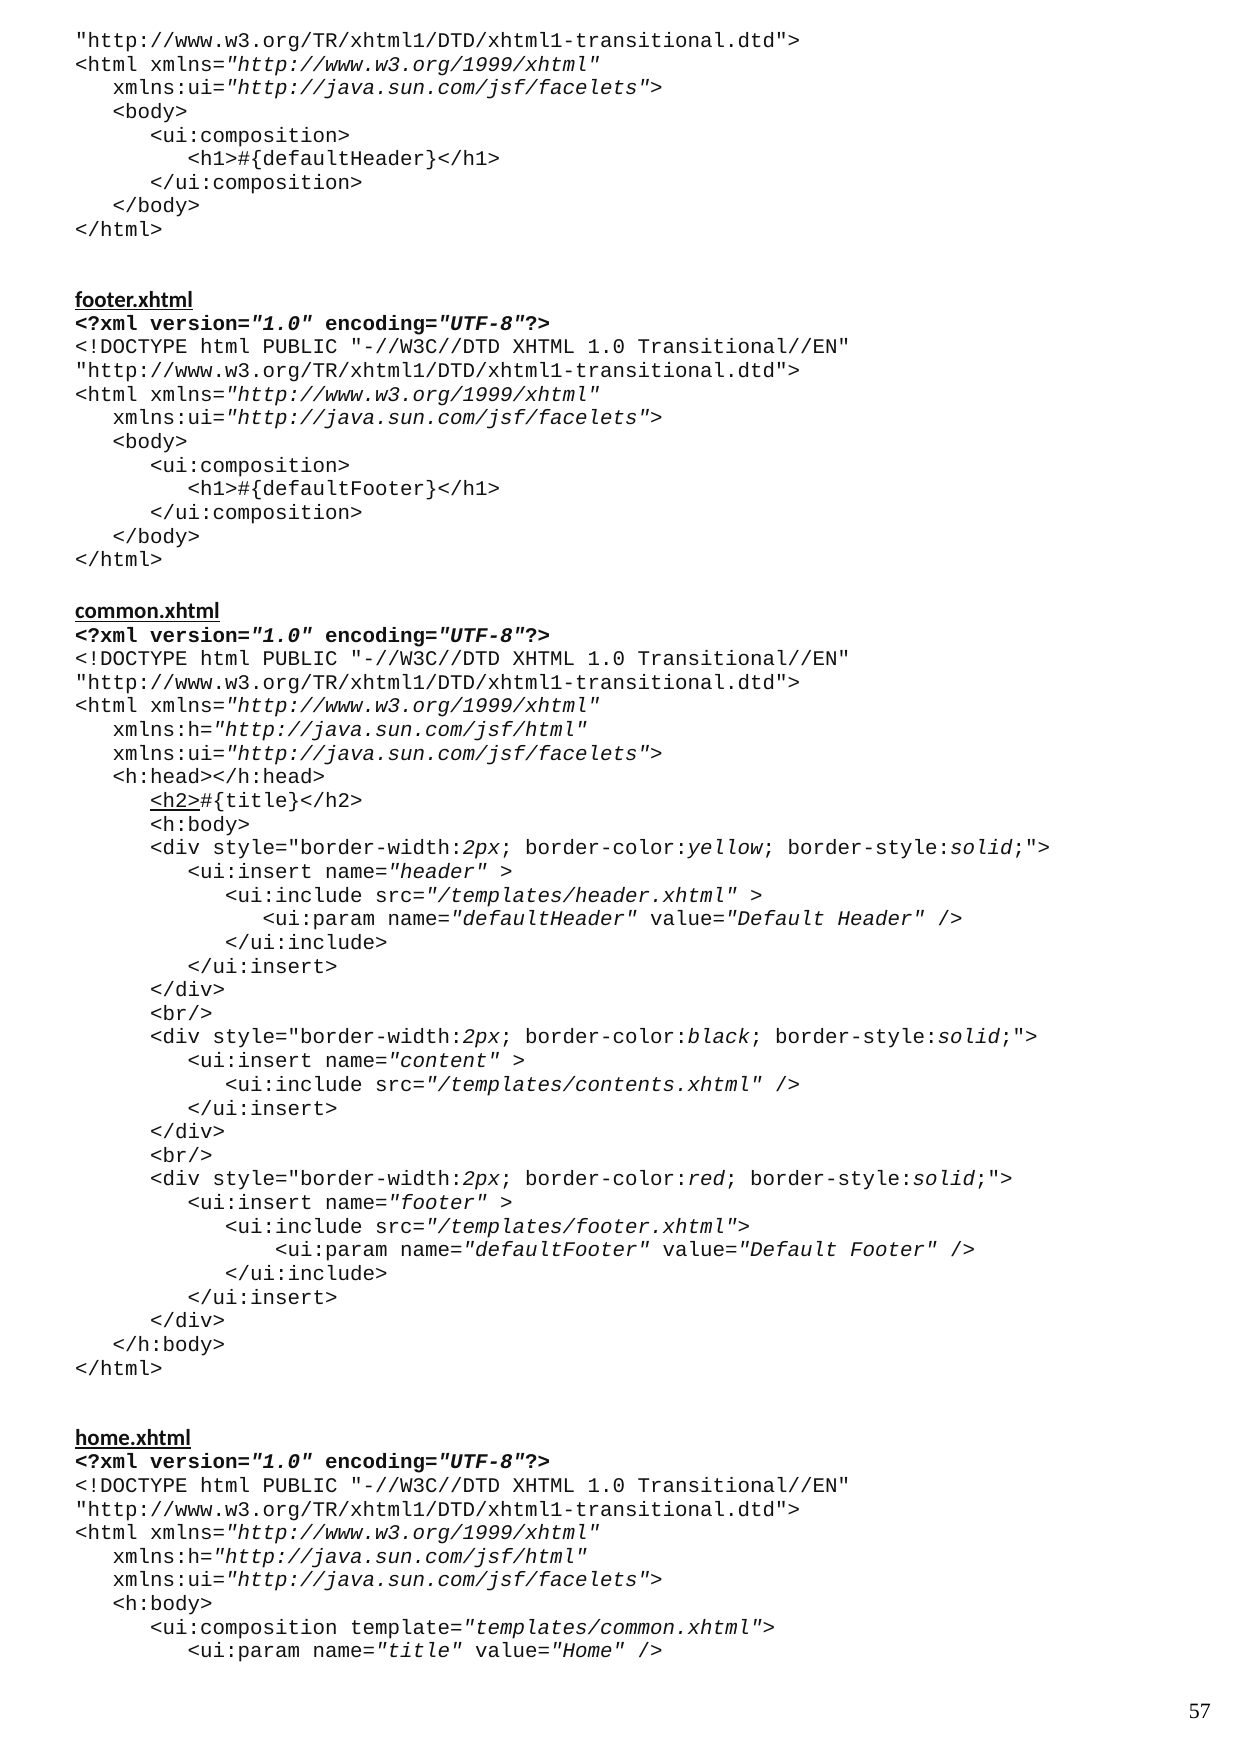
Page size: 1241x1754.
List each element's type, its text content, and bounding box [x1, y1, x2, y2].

text <!DOCTYPE html PUBLIC "-//W3C//DTD XHTML 1.0 Transitional//EN" [75, 336, 1211, 360]
text <h1>#{defaultHeader}</h1> [75, 148, 1211, 172]
text "http://www.w3.org/TR/xhtml1/DTD/xhtml1-transitional.dtd"> [75, 360, 1211, 384]
text </body> [75, 196, 1211, 219]
text <ui:param name="title" value="Home" /> [75, 1640, 1211, 1664]
text <div style="border-width:2px; border-color:black; border-style:solid;"> [75, 1027, 1211, 1050]
text <?xml version="1.0" encoding="UTF-8"?> [75, 1451, 1211, 1475]
text "http://www.w3.org/TR/xhtml1/DTD/xhtml1-transitional.dtd"> [75, 672, 1211, 696]
text xmlns:ui="http://java.sun.com/jsf/facelets"> [75, 407, 1211, 431]
text </html> [75, 549, 1211, 573]
text </html> [75, 1358, 1211, 1381]
text </div> [75, 1310, 1211, 1334]
text <ui:include src="/templates/contents.xhtml" /> [75, 1074, 1211, 1097]
text <ui:include src="/templates/header.xhtml" > [75, 885, 1211, 908]
text <html xmlns="http://www.w3.org/1999/xhtml" [75, 54, 1211, 77]
text </ui:composition> [75, 172, 1211, 196]
text </div> [75, 979, 1211, 1003]
text xmlns:ui="http://java.sun.com/jsf/facelets"> [75, 77, 1211, 101]
text <h2>#{title}</h2> [75, 790, 1211, 814]
text <html xmlns="http://www.w3.org/1999/xhtml" [75, 384, 1211, 407]
text <h:body> [75, 814, 1211, 837]
text </ui:include> [75, 932, 1211, 956]
text <ui:param name="defaultFooter" value="Default Footer" /> [75, 1239, 1211, 1263]
text <html xmlns="http://www.w3.org/1999/xhtml" [75, 1522, 1211, 1546]
text <body> [75, 101, 1211, 124]
text <ui:composition> [75, 124, 1211, 148]
text </ui:insert> [75, 1287, 1211, 1310]
text <ui:insert name="footer" > [75, 1192, 1211, 1216]
text xmlns:ui="http://java.sun.com/jsf/facelets"> [75, 743, 1211, 766]
text <div style="border-width:2px; border-color:yellow; border-style:solid;"> [75, 837, 1211, 861]
text </html> [75, 219, 1211, 243]
text </ui:insert> [75, 1097, 1211, 1121]
text xmlns:h="http://java.sun.com/jsf/html" [75, 719, 1211, 743]
text <!DOCTYPE html PUBLIC "-//W3C//DTD XHTML 1.0 Transitional//EN" [75, 1475, 1211, 1498]
text <ui:include src="/templates/footer.xhtml"> [75, 1216, 1211, 1239]
text <?xml version="1.0" encoding="UTF-8"?> [75, 624, 1211, 648]
text <html xmlns="http://www.w3.org/1999/xhtml" [75, 696, 1211, 719]
text </body> [75, 526, 1211, 549]
text </ui:composition> [75, 502, 1211, 526]
text <div style="border-width:2px; border-color:red; border-style:solid;"> [75, 1168, 1211, 1192]
text </h:body> [75, 1334, 1211, 1358]
text <ui:param name="defaultHeader" value="Default Header" /> [75, 908, 1211, 932]
text common.xhtml [75, 597, 1211, 624]
text <?xml version="1.0" encoding="UTF-8"?> [75, 313, 1211, 336]
text </div> [75, 1121, 1211, 1145]
text <h:body> [75, 1593, 1211, 1617]
text </ui:insert> [75, 956, 1211, 979]
text <!DOCTYPE html PUBLIC "-//W3C//DTD XHTML 1.0 Transitional//EN" [75, 648, 1211, 672]
text "http://www.w3.org/TR/xhtml1/DTD/xhtml1-transitional.dtd"> [75, 30, 1211, 54]
text <ui:composition template="templates/common.xhtml"> [75, 1617, 1211, 1640]
text </ui:include> [75, 1263, 1211, 1287]
text <body> [75, 431, 1211, 455]
text <br/> [75, 1145, 1211, 1168]
text <ui:insert name="content" > [75, 1050, 1211, 1074]
text <br/> [75, 1003, 1211, 1027]
text footer.xhtml [75, 285, 1211, 313]
text <h:head></h:head> [75, 766, 1211, 790]
text xmlns:h="http://java.sun.com/jsf/html" [75, 1546, 1211, 1569]
text xmlns:ui="http://java.sun.com/jsf/facelets"> [75, 1569, 1211, 1593]
text <ui:insert name="header" > [75, 861, 1211, 885]
text "http://www.w3.org/TR/xhtml1/DTD/xhtml1-transitional.dtd"> [75, 1498, 1211, 1522]
text home.xhtml [75, 1423, 1211, 1451]
text <h1>#{defaultFooter}</h1> [75, 478, 1211, 502]
text <ui:composition> [75, 455, 1211, 478]
